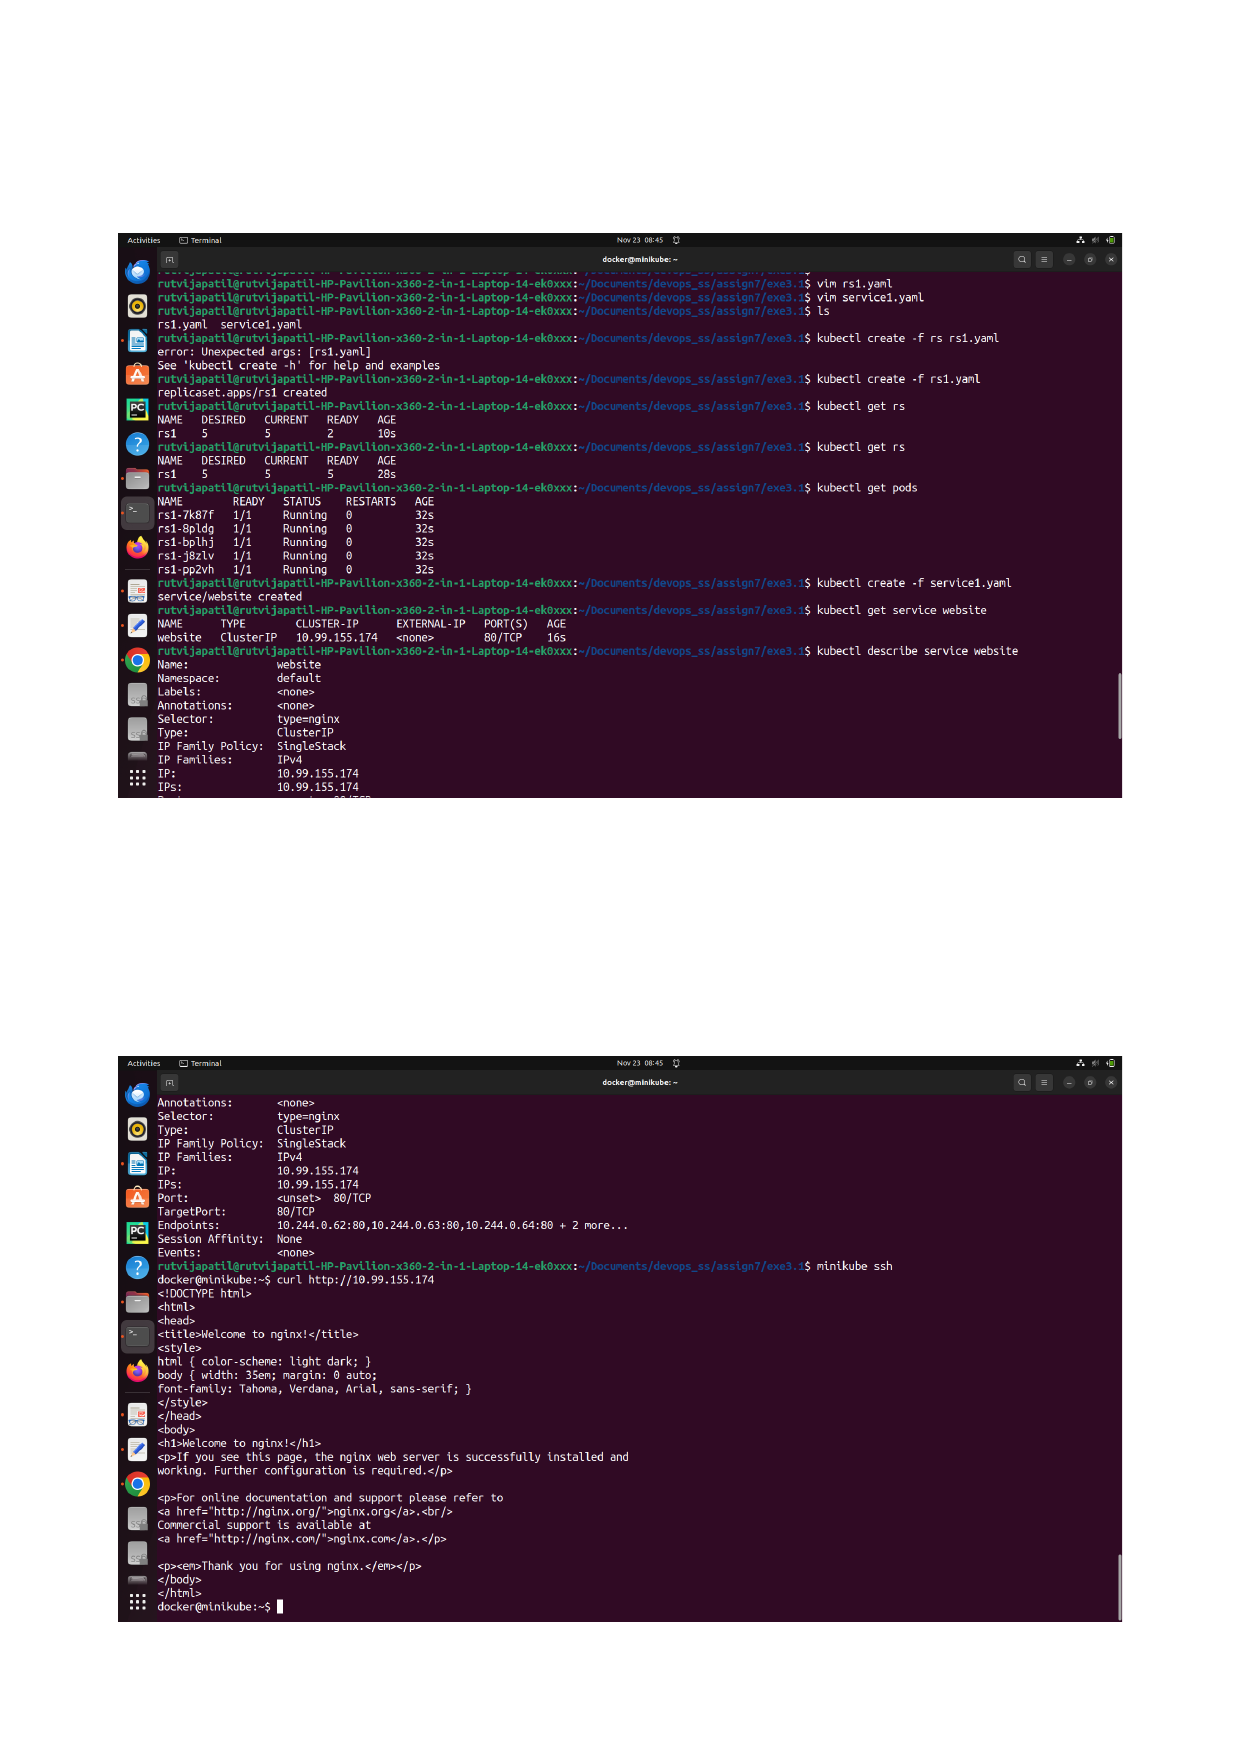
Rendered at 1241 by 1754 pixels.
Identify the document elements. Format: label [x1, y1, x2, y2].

picture [118, 1056, 1123, 1622]
picture [118, 233, 1123, 798]
